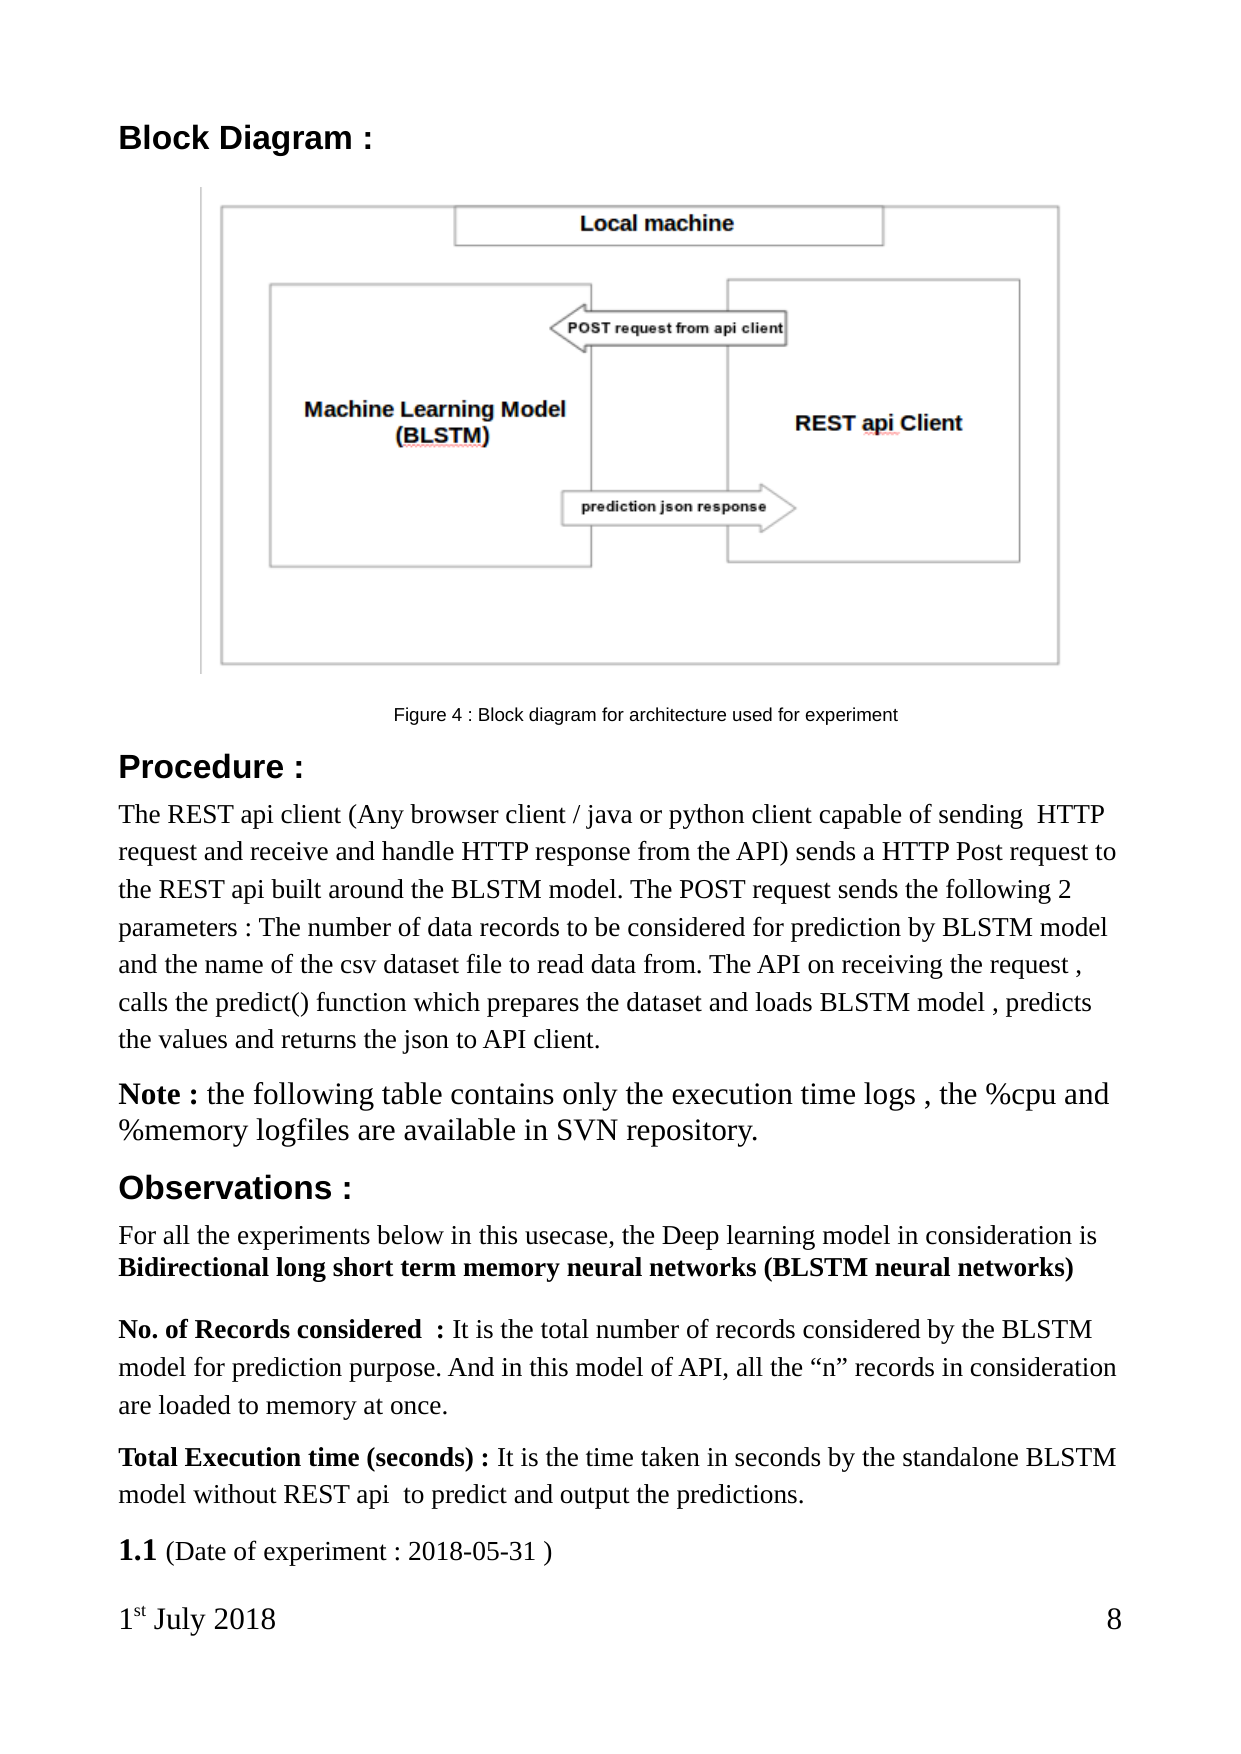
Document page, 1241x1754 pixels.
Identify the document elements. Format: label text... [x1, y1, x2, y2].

subtitle Block Diagram : [118, 118, 1122, 157]
text Note : the following table contains only the execution time logs , the %cpu and %memory logfiles are available in SVN repository. [118, 1075, 1122, 1147]
subtitle Figure 4 : Block diagram for architecture used for experiment [118, 704, 1122, 726]
picture [200, 187, 1074, 674]
text 1.1 (Date of experiment : 2018-05-31 ) [118, 1531, 1122, 1567]
text Total Execution time (seconds) : It is the time taken in seconds by the standalone BLSTM model without REST api to predict and output the predictions. [118, 1441, 1122, 1510]
text For all the experiments below in this usecase, the Deep learning model in consideration is Bidirectional long short term memory neural networks (BLSTM neural networks) [118, 1219, 1122, 1282]
subtitle Procedure : [118, 746, 1122, 785]
subtitle Observations : [118, 1168, 1122, 1207]
text No. of Records considered : It is the total number of records considered by the BLSTM model for prediction purpose. And in this model of API, all the “n” records in consideration are loaded to memory at once. [118, 1313, 1122, 1420]
text The REST api client (Any browser client / java or python client capable of sending HTTP request and receive and handle HTTP response from the API) sends a HTTP Post request to the REST api built around the BLSTM model. The POST request sends the following 2 parameters : The number of data records to be considered for prediction by BLSTM model and the name of the csv dataset file to read data from. The API on receiving the request , calls the predict() function which prepares the dataset and loads BLSTM model , predicts the values and returns the json to API client. [118, 798, 1122, 1054]
